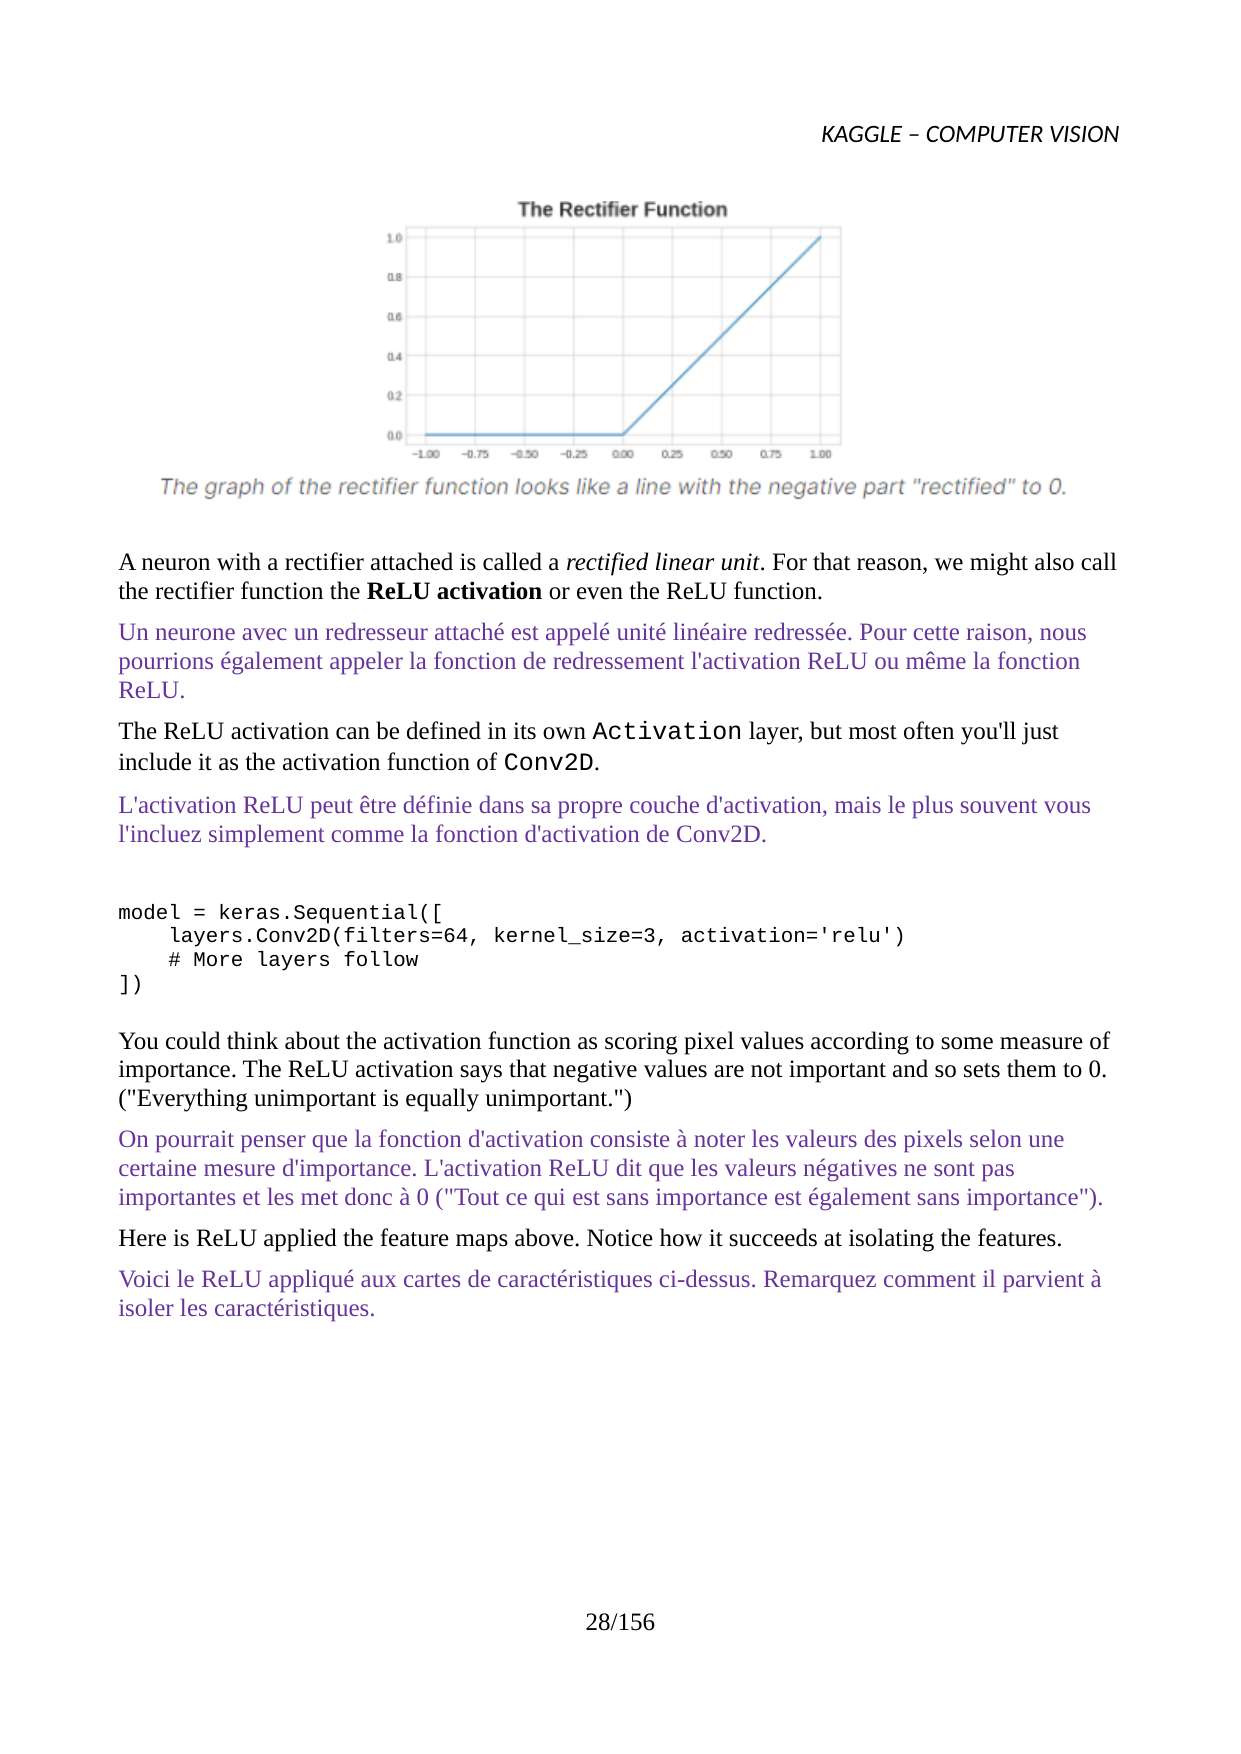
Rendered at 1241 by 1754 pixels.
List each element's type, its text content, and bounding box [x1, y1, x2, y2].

text model = keras.Sequential([ [118, 902, 1122, 925]
text layers.Conv2D(filters=64, kernel_size=3, activation='relu') [118, 925, 1122, 949]
text You could think about the activation function as scoring pixel values according to some measure of importance. The ReLU activation says that negative values are not important and so sets them to 0. ("Everything unimportant is equally unimportant.") [118, 1026, 1122, 1112]
text ]) [118, 973, 1122, 996]
text A neuron with a rectifier attached is called a rectified linear unit. For that reason, we might also call the rectifier function the ReLU activation or even the ReLU function. [118, 547, 1122, 605]
picture [135, 178, 1105, 507]
text Un neurone avec un redresseur attaché est appelé unité linéaire redressée. Pour cette raison, nous pourrions également appeler la fonction de redressement l'activation ReLU ou même la fonction ReLU. [118, 617, 1122, 704]
text The ReLU activation can be defined in its own Activation layer, but most often you'll just include it as the activation function of Conv2D. [118, 716, 1122, 778]
text Here is ReLU applied the feature maps above. Notice how it succeeds at isolating the features. [118, 1223, 1122, 1252]
text On pourrait penser que la fonction d'activation consiste à noter les valeurs des pixels selon une certaine mesure d'importance. L'activation ReLU dit que les valeurs négatives ne sont pas importantes et les met donc à 0 ("Tout ce qui est sans importance est également sans importance"). [118, 1124, 1122, 1211]
text Voici le ReLU appliqué aux cartes de caractéristiques ci-dessus. Remarquez comment il parvient à isoler les caractéristiques. [118, 1264, 1122, 1322]
text # More layers follow [118, 949, 1122, 973]
text L'activation ReLU peut être définie dans sa propre couche d'activation, mais le plus souvent vous l'incluez simplement comme la fonction d'activation de Conv2D. [118, 790, 1122, 848]
